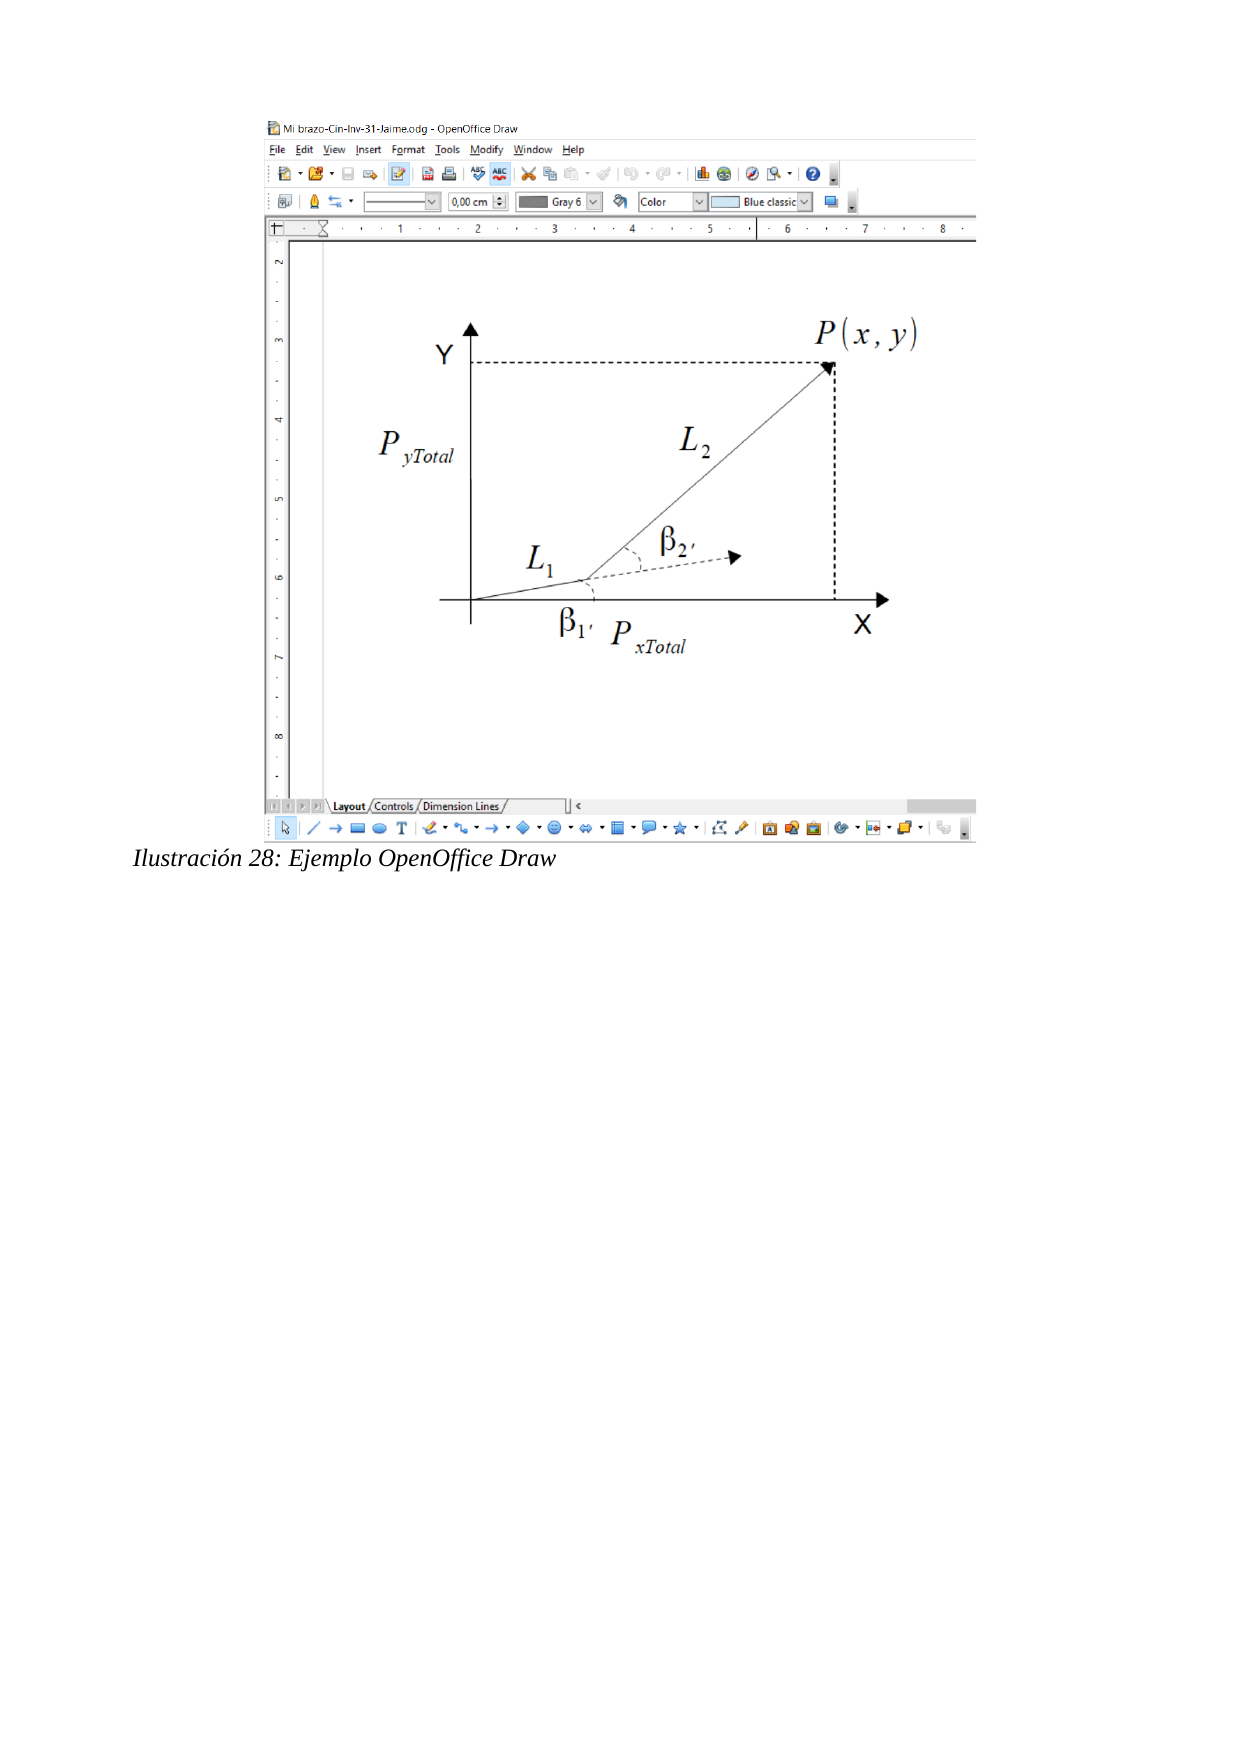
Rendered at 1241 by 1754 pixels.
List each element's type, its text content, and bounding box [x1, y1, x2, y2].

text Ilustración 28: Ejemplo OpenOffice Draw [133, 131, 1108, 871]
picture [264, 118, 977, 843]
